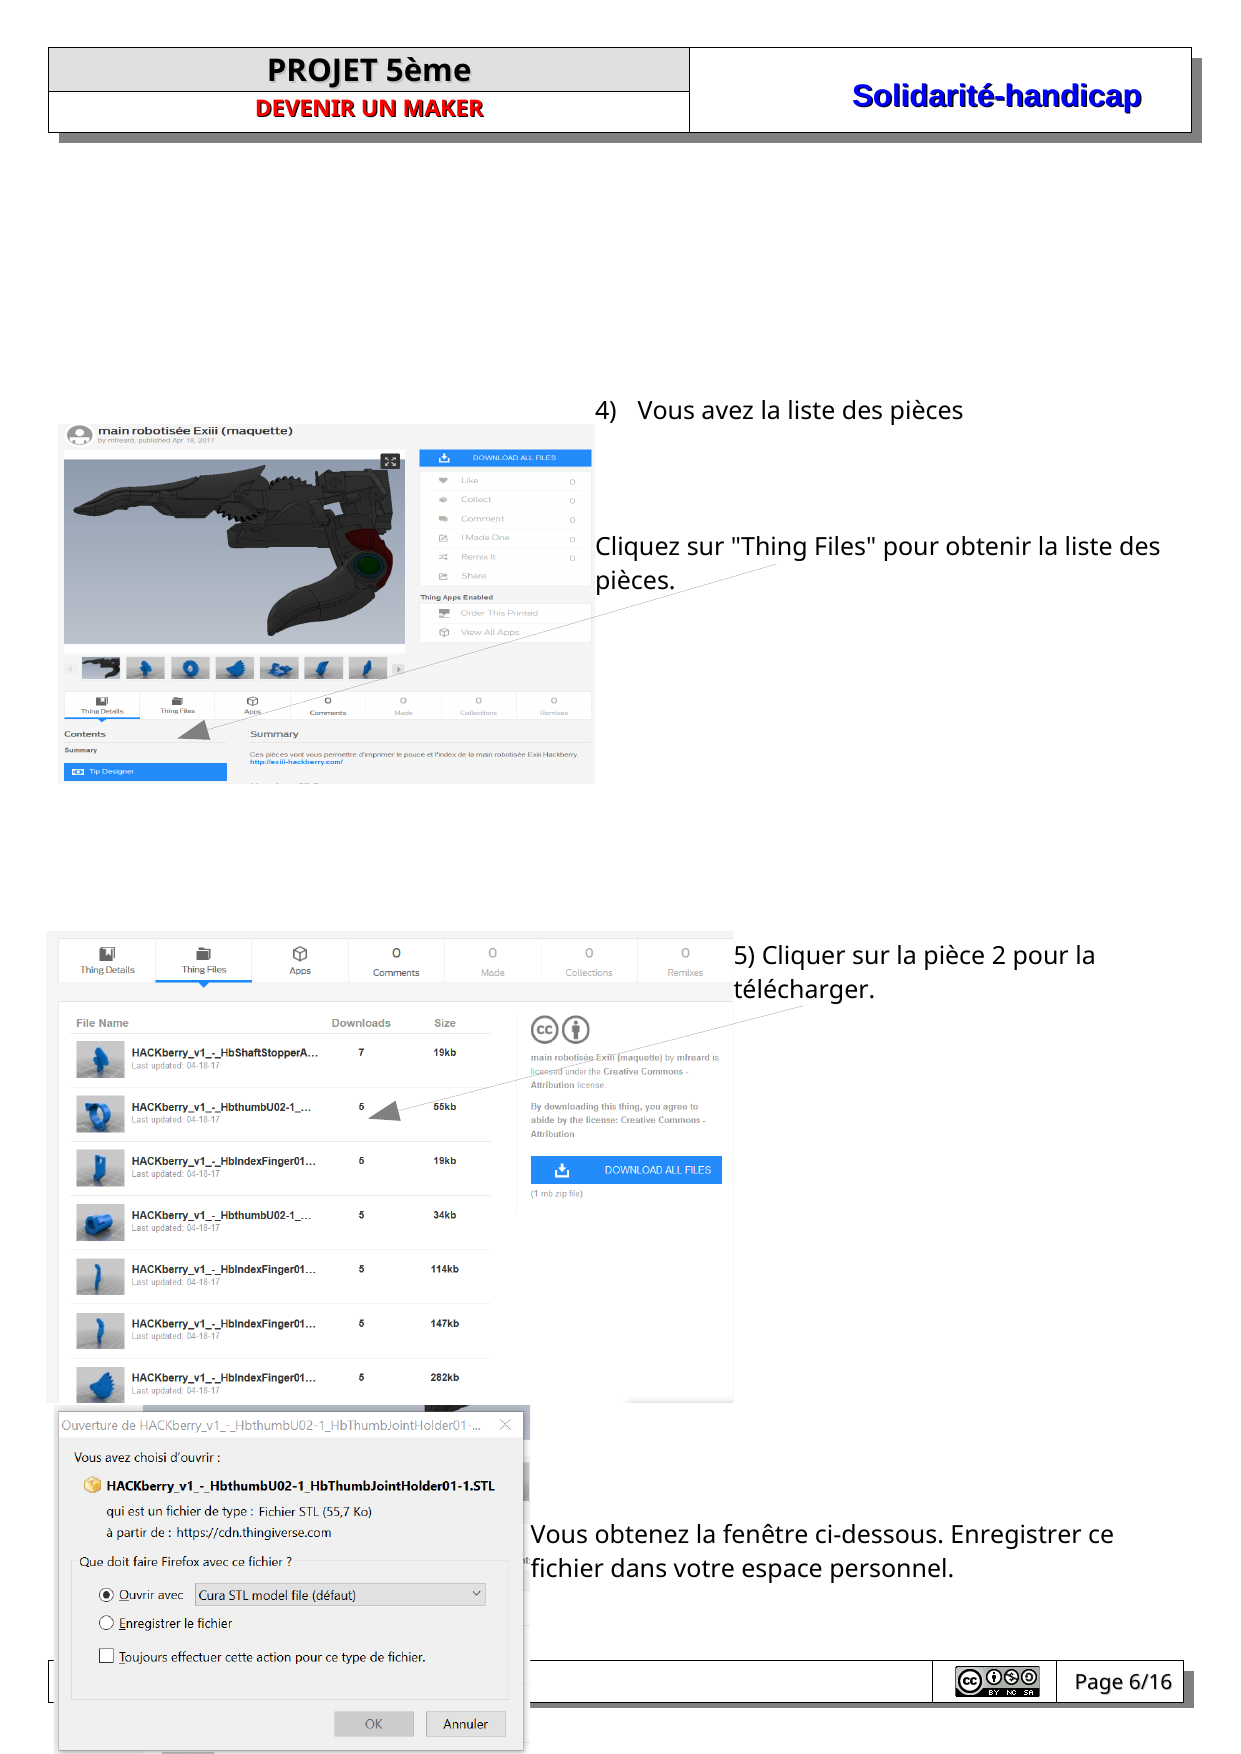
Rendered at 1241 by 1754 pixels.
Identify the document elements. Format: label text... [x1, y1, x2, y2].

text Vous obtenez la fenêtre ci-dessous. Enregistrer ce fichier dans votre espace personnel. [531, 1517, 1193, 1585]
picture [955, 1666, 1040, 1697]
picture [53, 1405, 531, 1754]
list Vous avez la liste des pièces [47, 393, 1193, 427]
picture [58, 424, 595, 784]
picture [46, 931, 734, 1403]
text 5) Cliquer sur la pièce 2 pour la télécharger. [734, 938, 1193, 1006]
text Cliquez sur "Thing Files" pour obtenir la liste des pièces. [595, 529, 1193, 597]
